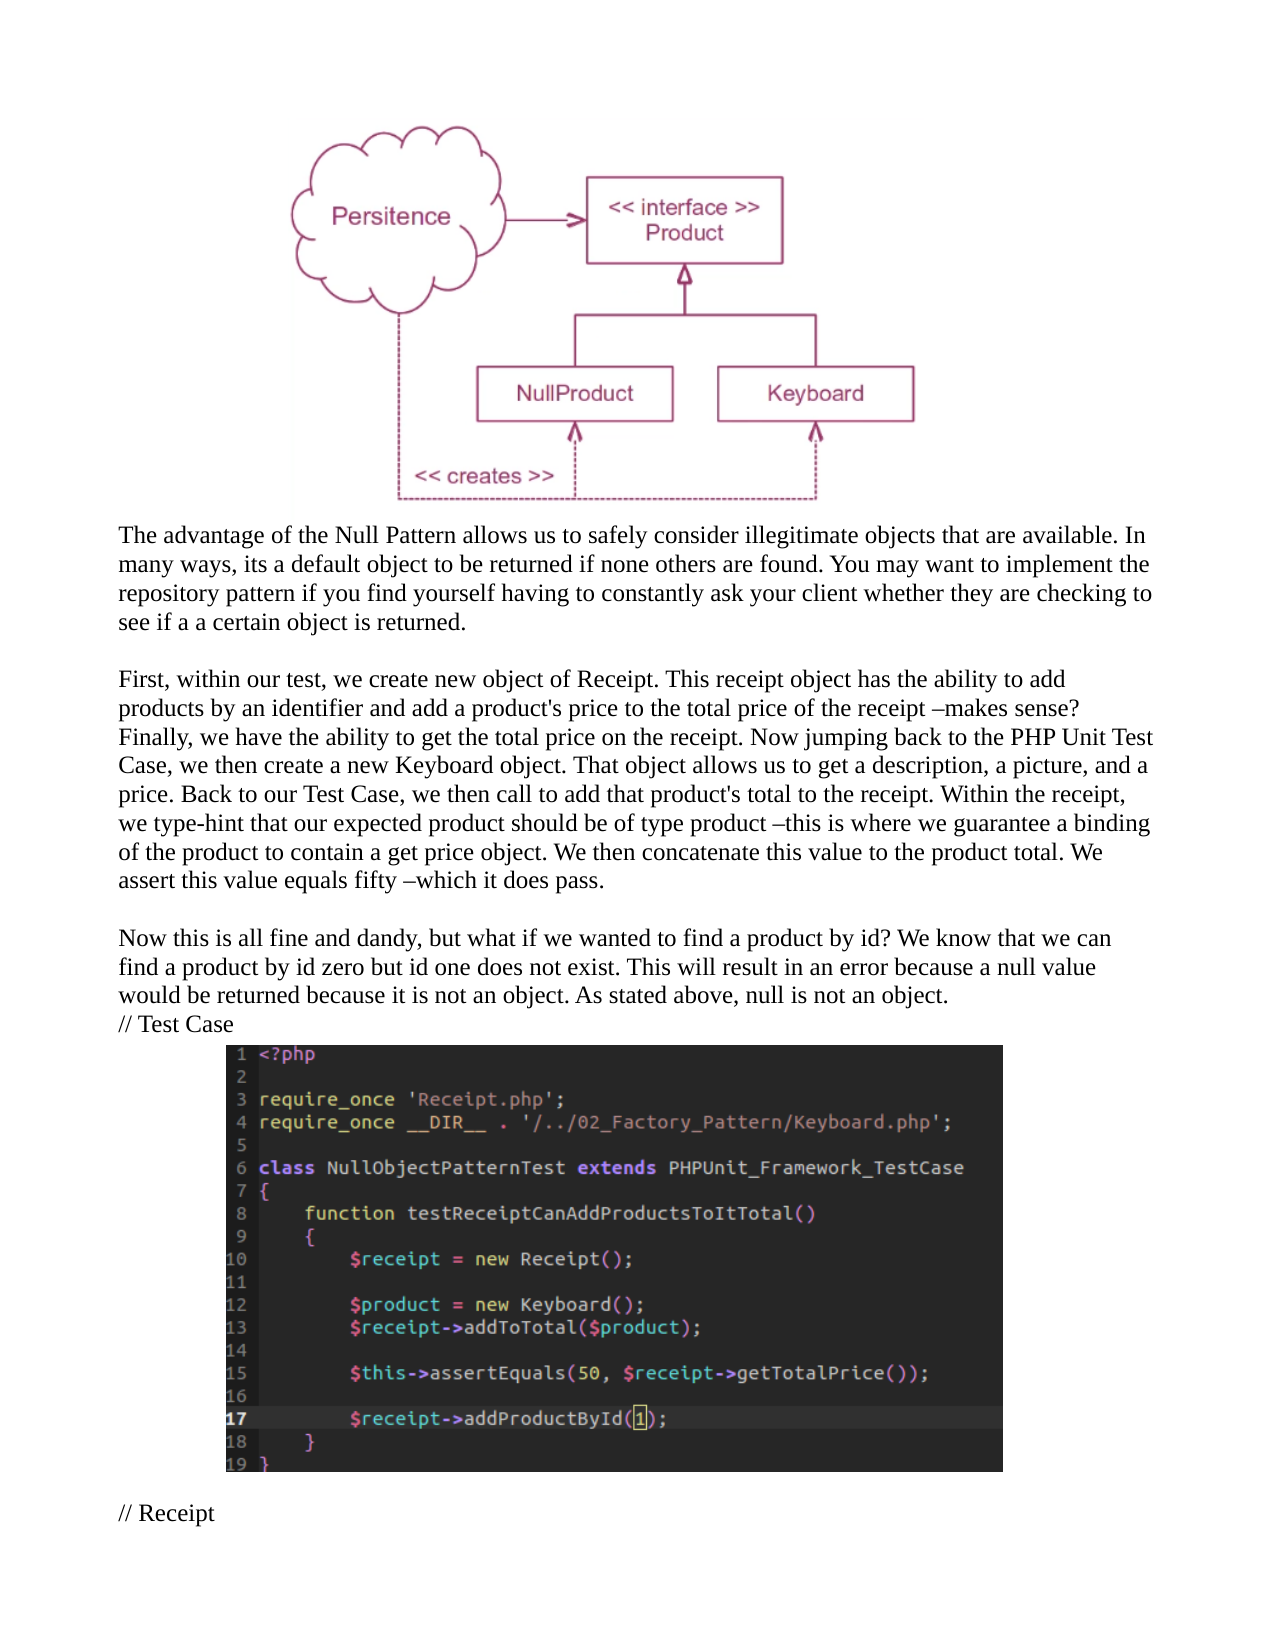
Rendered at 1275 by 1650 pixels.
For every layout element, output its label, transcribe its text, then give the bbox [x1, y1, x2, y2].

text Now this is all fine and dandy, but what if we wanted to find a product by id? We know that we can find a product by id zero but id one does not exist. This will result in an error because a null value would be returned because it is not an object. As stated above, null is not an object. [118, 923, 1157, 1009]
text First, within our test, we create new object of Receipt. This receipt object has the ability to add products by an identifier and add a product's price to the total price of the receipt –makes sense? Finally, we have the ability to get the total price on the receipt. Now jumping back to the PHP Unit Test Case, we then create a new Keyboard object. That object allows us to get a description, a picture, and a price. Back to our Test Case, we then call to add that product's total to the receipt. Within the receipt, we type-hint that our expected product should be of type product –this is where we guarantee a binding of the product to contain a get price object. We then concatenate this value to the product total. We assert this value equals fifty –which it does pass. [118, 664, 1157, 894]
picture [226, 1045, 1003, 1472]
picture [287, 118, 924, 520]
text The advantage of the Null Pattern allows us to safely consider illegitimate objects that are available. In many ways, its a default object to be returned if none others are found. You may want to implement the repository pattern if you find yourself having to constantly ask your client whether they are checking to see if a a certain object is returned. [118, 521, 1157, 636]
text // Receipt [118, 1498, 1157, 1527]
text // Test Case [118, 1009, 1157, 1038]
